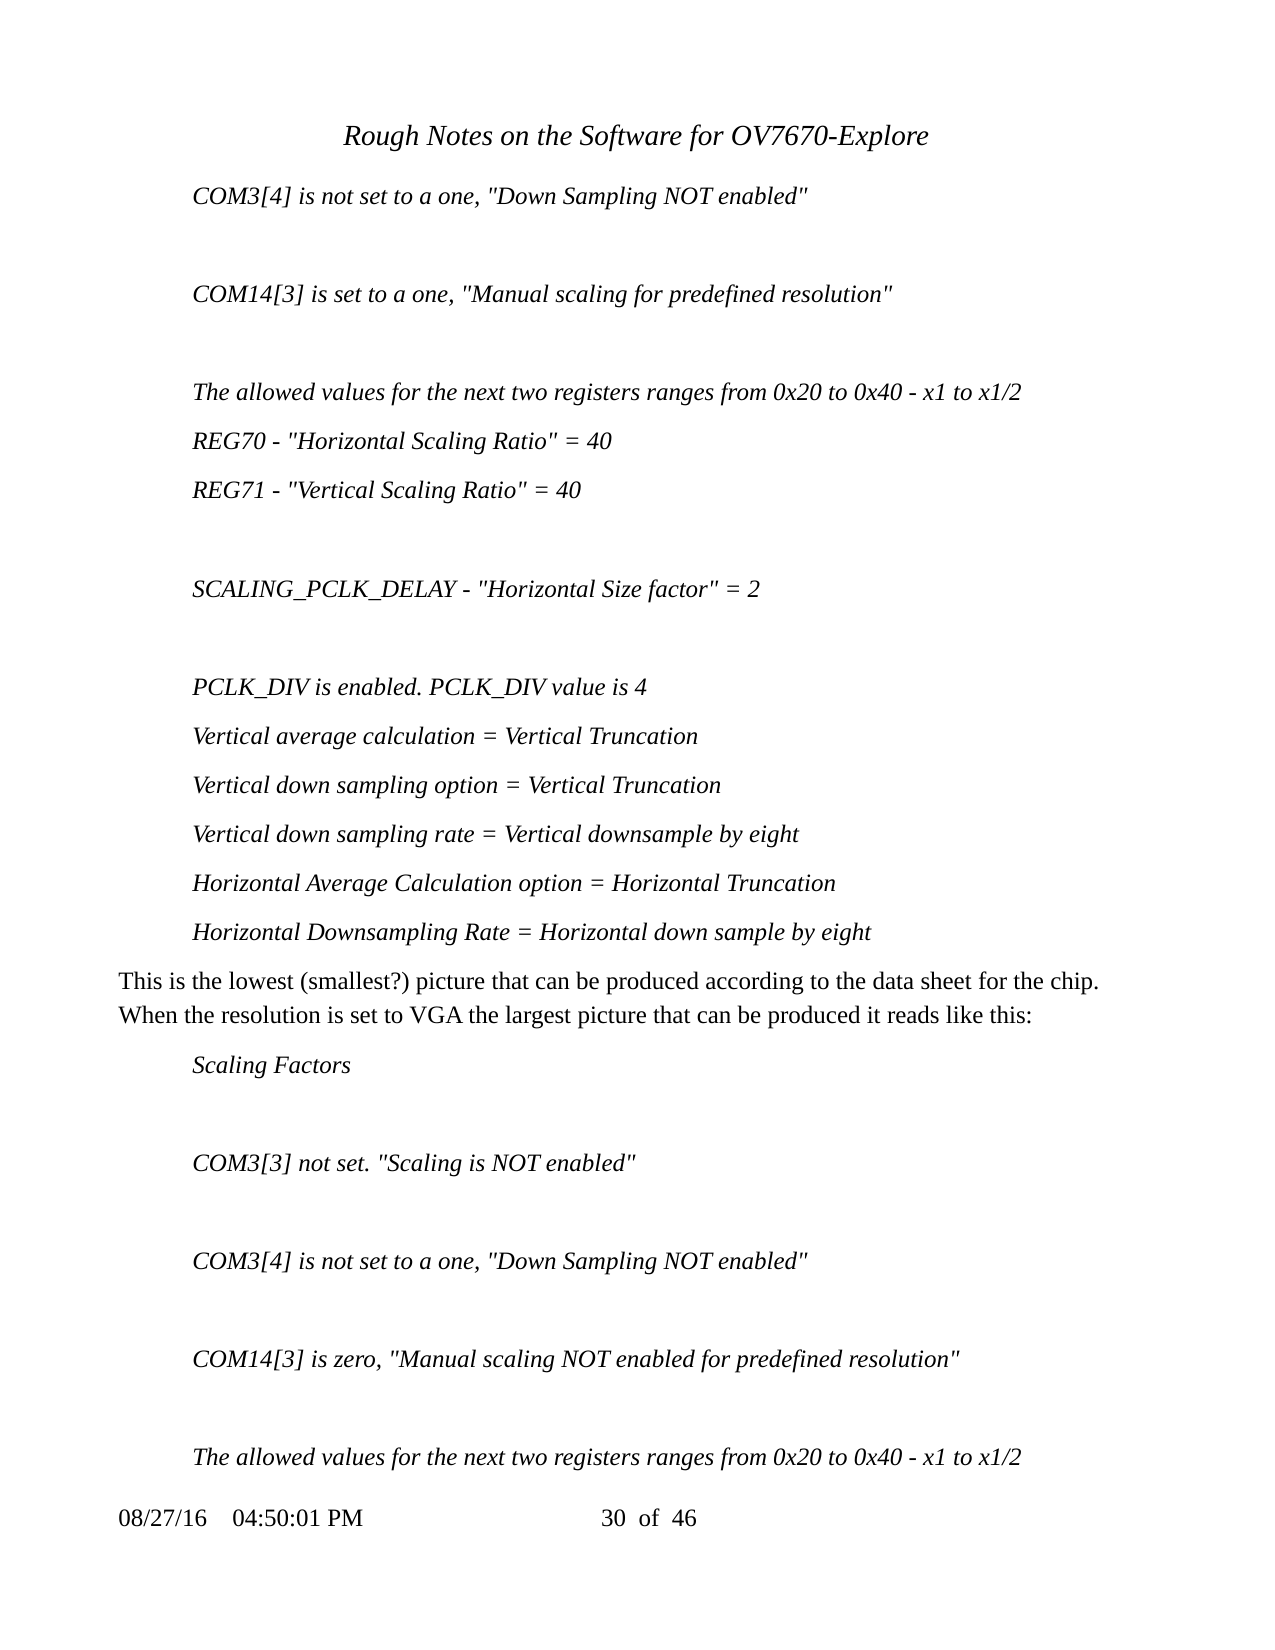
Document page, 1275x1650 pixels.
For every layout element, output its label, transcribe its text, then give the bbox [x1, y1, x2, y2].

text REG70 - "Horizontal Scaling Ratio" = 40 [192, 426, 1157, 455]
text REG71 - "Vertical Scaling Ratio" = 40 [192, 476, 1157, 504]
text SCALING_PCLK_DELAY - "Horizontal Size factor" = 2 [192, 574, 1157, 602]
text COM3[4] is not set to a one, "Down Sampling NOT enabled" [192, 1246, 1157, 1275]
text Vertical down sampling option = Vertical Truncation [192, 770, 1157, 799]
text The allowed values for the next two registers ranges from 0x20 to 0x40 - x1 to x1/2 [192, 377, 1157, 406]
text PCLK_DIV is enabled. PCLK_DIV value is 4 [192, 672, 1157, 701]
text Scaling Factors [192, 1050, 1157, 1078]
text The allowed values for the next two registers ranges from 0x20 to 0x40 - x1 to x1/2 [192, 1442, 1157, 1471]
text Vertical average calculation = Vertical Truncation [192, 721, 1157, 749]
text Horizontal Average Calculation option = Horizontal Truncation [192, 868, 1157, 897]
text Vertical down sampling rate = Vertical downsample by eight [192, 819, 1157, 848]
text Horizontal Downsampling Rate = Horizontal down sample by eight [192, 917, 1157, 946]
text COM14[3] is set to a one, "Manual scaling for predefined resolution" [192, 279, 1157, 308]
text COM3[3] not set. "Scaling is NOT enabled" [192, 1148, 1157, 1177]
text This is the lowest (smallest?) picture that can be produced according to the data sheet for the chip. When the resolution is set to VGA the largest picture that can be produced it reads like this: [118, 966, 1157, 1029]
text COM14[3] is zero, "Manual scaling NOT enabled for predefined resolution" [192, 1344, 1157, 1373]
text COM3[4] is not set to a one, "Down Sampling NOT enabled" [192, 181, 1157, 210]
